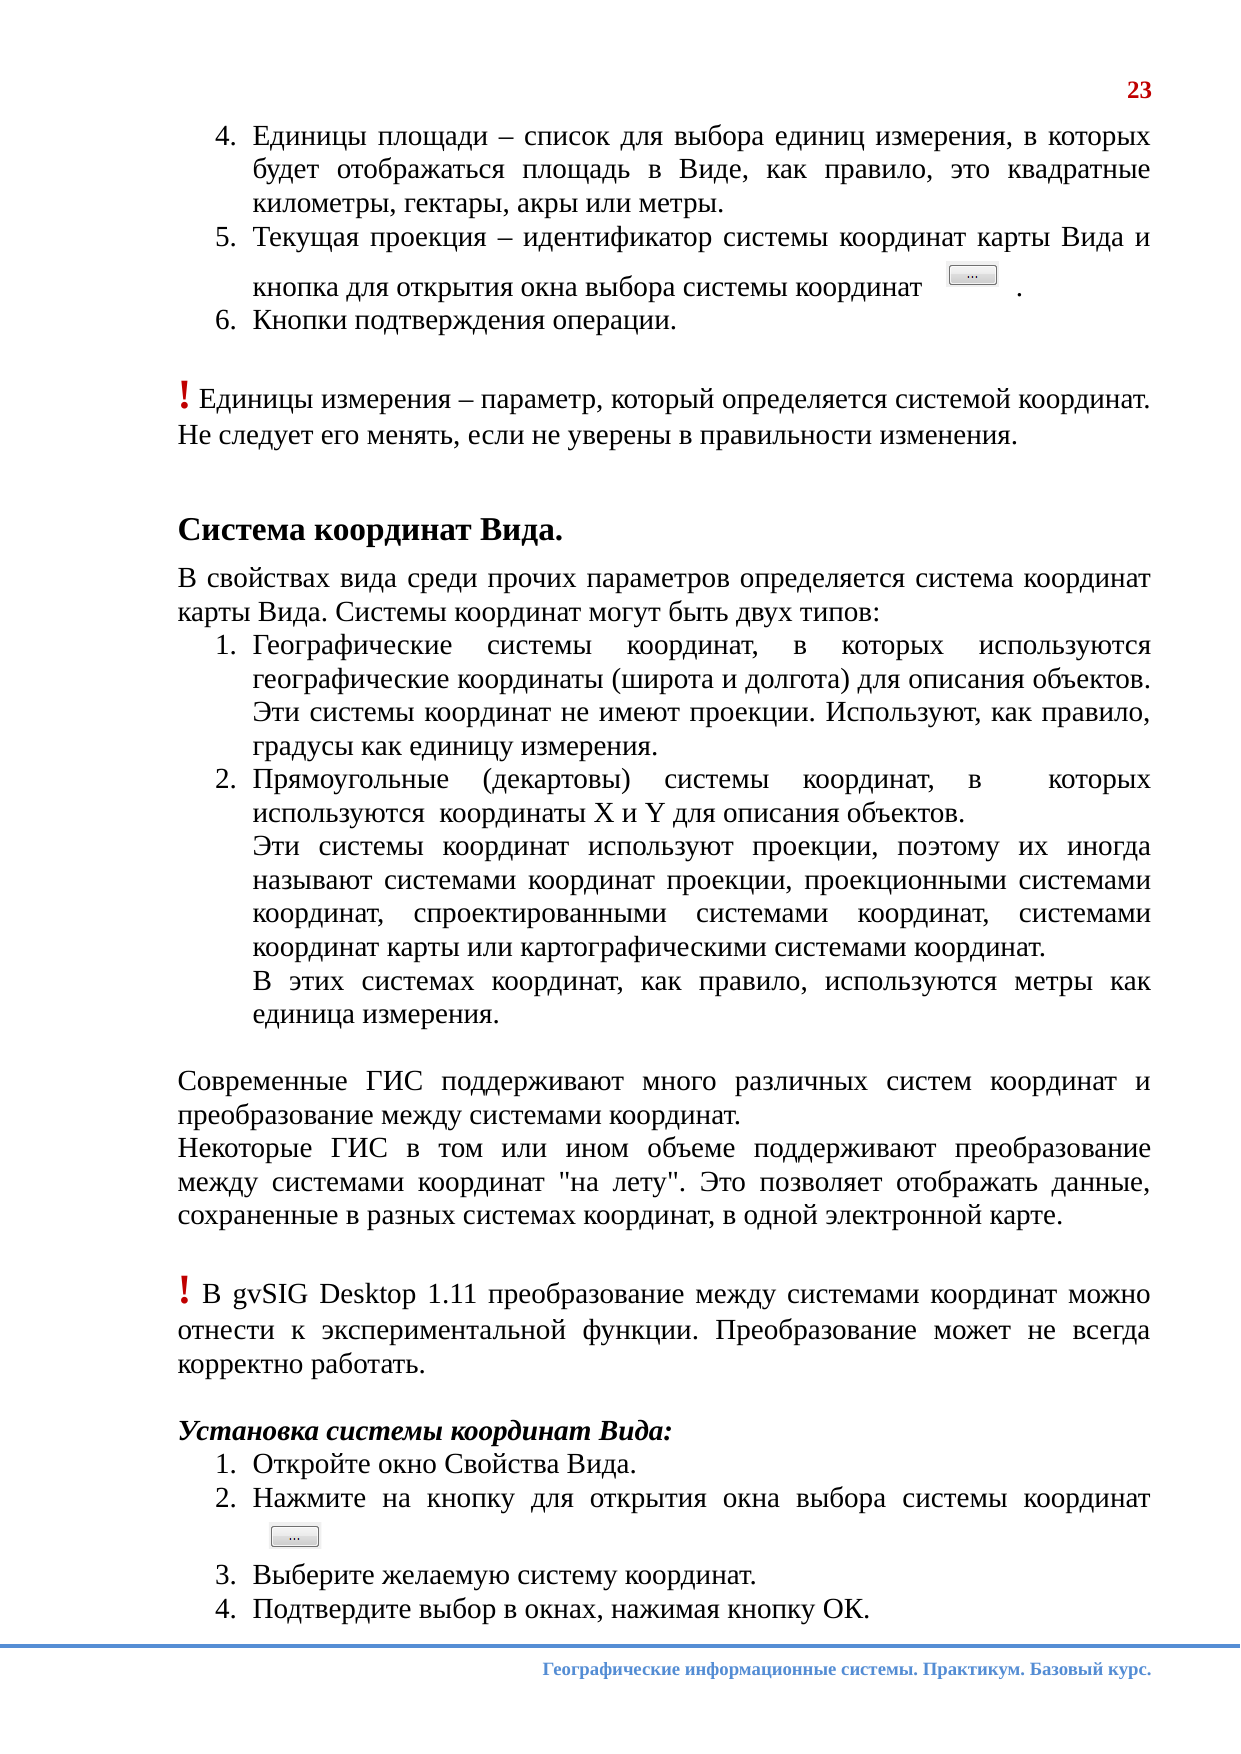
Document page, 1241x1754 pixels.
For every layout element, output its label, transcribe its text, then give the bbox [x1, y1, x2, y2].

text В свойствах вида среди прочих параметров определяется система координат карты Вида. Системы координат могут быть двух типов: [177, 560, 1152, 627]
list Единицы площади – список для выбора единиц измерения, в которых будет отображаться площадь в Виде, как правило, это квадратные километры, гектары, акры или метры. [215, 118, 1152, 219]
list Выберите желаемую систему координат. [215, 1557, 1152, 1591]
list Откройте окно Свойства Вида. [215, 1447, 1152, 1480]
picture [946, 261, 999, 287]
list Географические системы координат, в которых используются географические координаты (широта и долгота) для описания объектов. Эти системы координат не имеют проекции. Используют, как правило, градусы как единицу измерения. [215, 627, 1152, 761]
list Текущая проекция – идентификатор системы координат карты Вида и кнопка для открытия окна выбора системы координат . [215, 219, 1152, 302]
text ! Единицы измерения – параметр, который определяется системой координат. Не следует его менять, если не уверены в правильности изменения. [177, 369, 1152, 451]
list Нажмите на кнопку для открытия окна выбора системы координат [215, 1480, 1152, 1557]
list Кнопки подтверждения операции. [215, 302, 1152, 336]
list Прямоугольные (декартовы) системы координат, в которых используются координаты X и Y для описания объектов. [215, 761, 1152, 828]
text Система координат Вида. [177, 509, 1152, 548]
list Подтвердите выбор в окнах, нажимая кнопку ОК. [215, 1591, 1152, 1624]
text Установка системы координат Вида: [177, 1413, 1152, 1447]
text В этих системах координат, как правило, используются метры как единица измерения. [252, 963, 1152, 1030]
text Некоторые ГИС в том или ином объеме поддерживают преобразование между системами координат "на лету". Это позволяет отображать данные, сохраненные в разных системах координат, в одной электронной карте. [177, 1130, 1152, 1231]
text Эти системы координат используют проекции, поэтому их иногда называют системами координат проекции, проекционными системами координат, спроектированными системами координат, системами координат карты или картографическими системами координат. [252, 828, 1152, 963]
text Современные ГИС поддерживают много различных систем координат и преобразование между системами координат. [177, 1063, 1152, 1130]
picture [268, 1522, 322, 1549]
text ! В gvSIG Desktop 1.11 преобразование между системами координат можно отнести к экспериментальной функции. Преобразование может не всегда корректно работать. [177, 1264, 1152, 1379]
